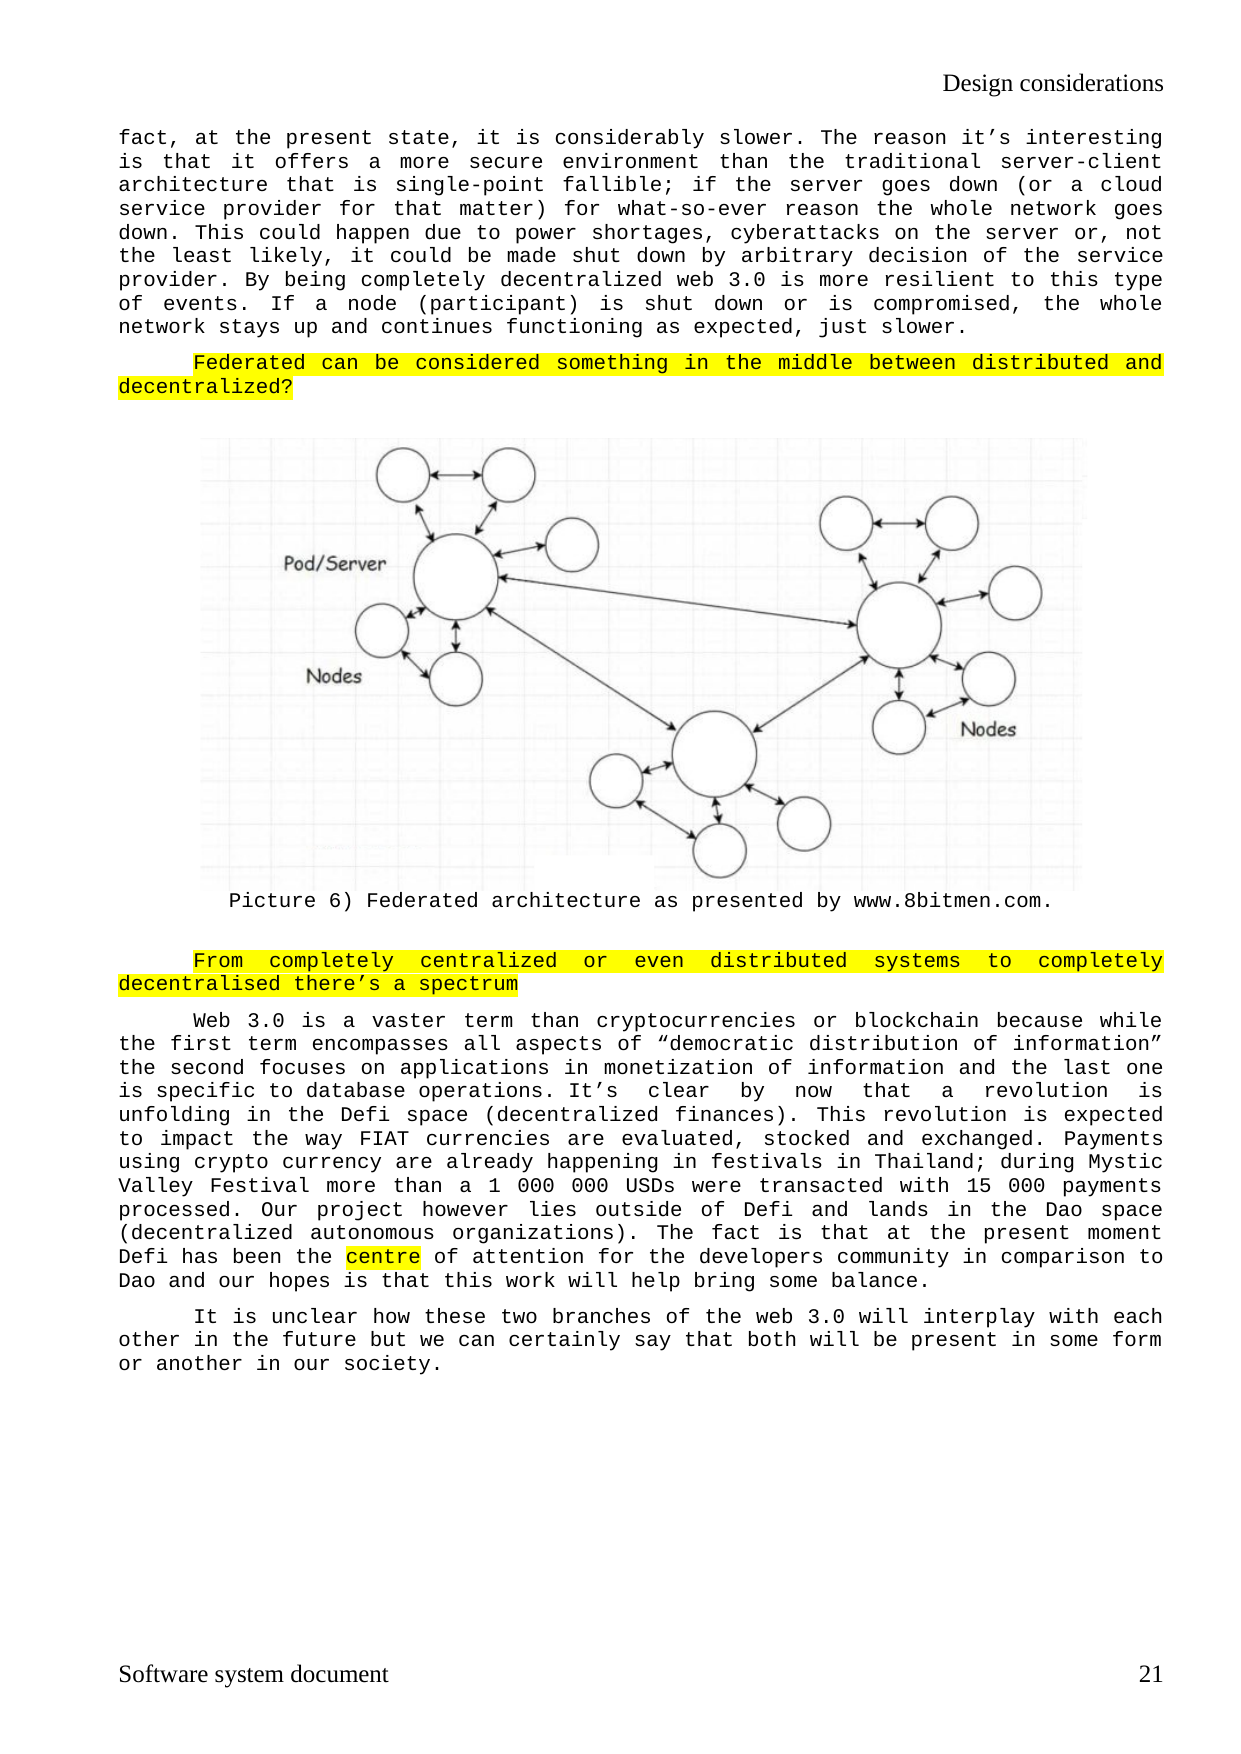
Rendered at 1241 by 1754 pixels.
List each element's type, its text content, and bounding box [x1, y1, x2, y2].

text It is unclear how these two branches of the web 3.0 will interplay with each other in the future but we can certainly say that both will be present in some form or another in our society. [118, 1306, 1164, 1377]
text Federated can be considered something in the middle between distributed and decentralized? [118, 352, 1164, 400]
text fact, at the present state, it is considerably slower. The reason it’s interesting is that it offers a more secure environment than the traditional server-client architecture that is single-point fallible; if the server goes down (or a cloud service provider for that matter) for what-so-ever reason the whole network goes down. This could happen due to power shortages, cyberattacks on the server or, not the least likely, it could be made shut down by arbitrary decision of the service provider. By being completely decentralized web 3.0 is more resilient to this type of events. If a node (participant) is shut down or is compromised, the whole network stays up and continues functioning as expected, just slower. [118, 127, 1164, 340]
text From completely centralized or even distributed systems to completely decentralised there’s a spectrum [118, 950, 1164, 997]
text Picture 6) Federated architecture as presented by www.8bitmen.com. [118, 448, 1164, 914]
text Web 3.0 is a vaster term than cryptocurrencies or blockchain because while the first term encompasses all aspects of “democratic distribution of information” the second focuses on applications in monetization of information and the last one is specific to database operations. It’s clear by now that a revolution is unfolding in the Defi space (decentralized finances). This revolution is expected to impact the way FIAT currencies are evaluated, stocked and exchanged. Payments using crypto currency are already happening in festivals in Thailand; during Mystic Valley Festival more than a 1 000 000 USDs were transacted with 15 000 payments processed. Our project however lies outside of Defi and lands in the Dao space (decentralized autonomous organizations). The fact is that at the present moment Defi has been the centre of attention for the developers community in comparison to Dao and our hopes is that this work will help bring some balance. [118, 1009, 1164, 1293]
